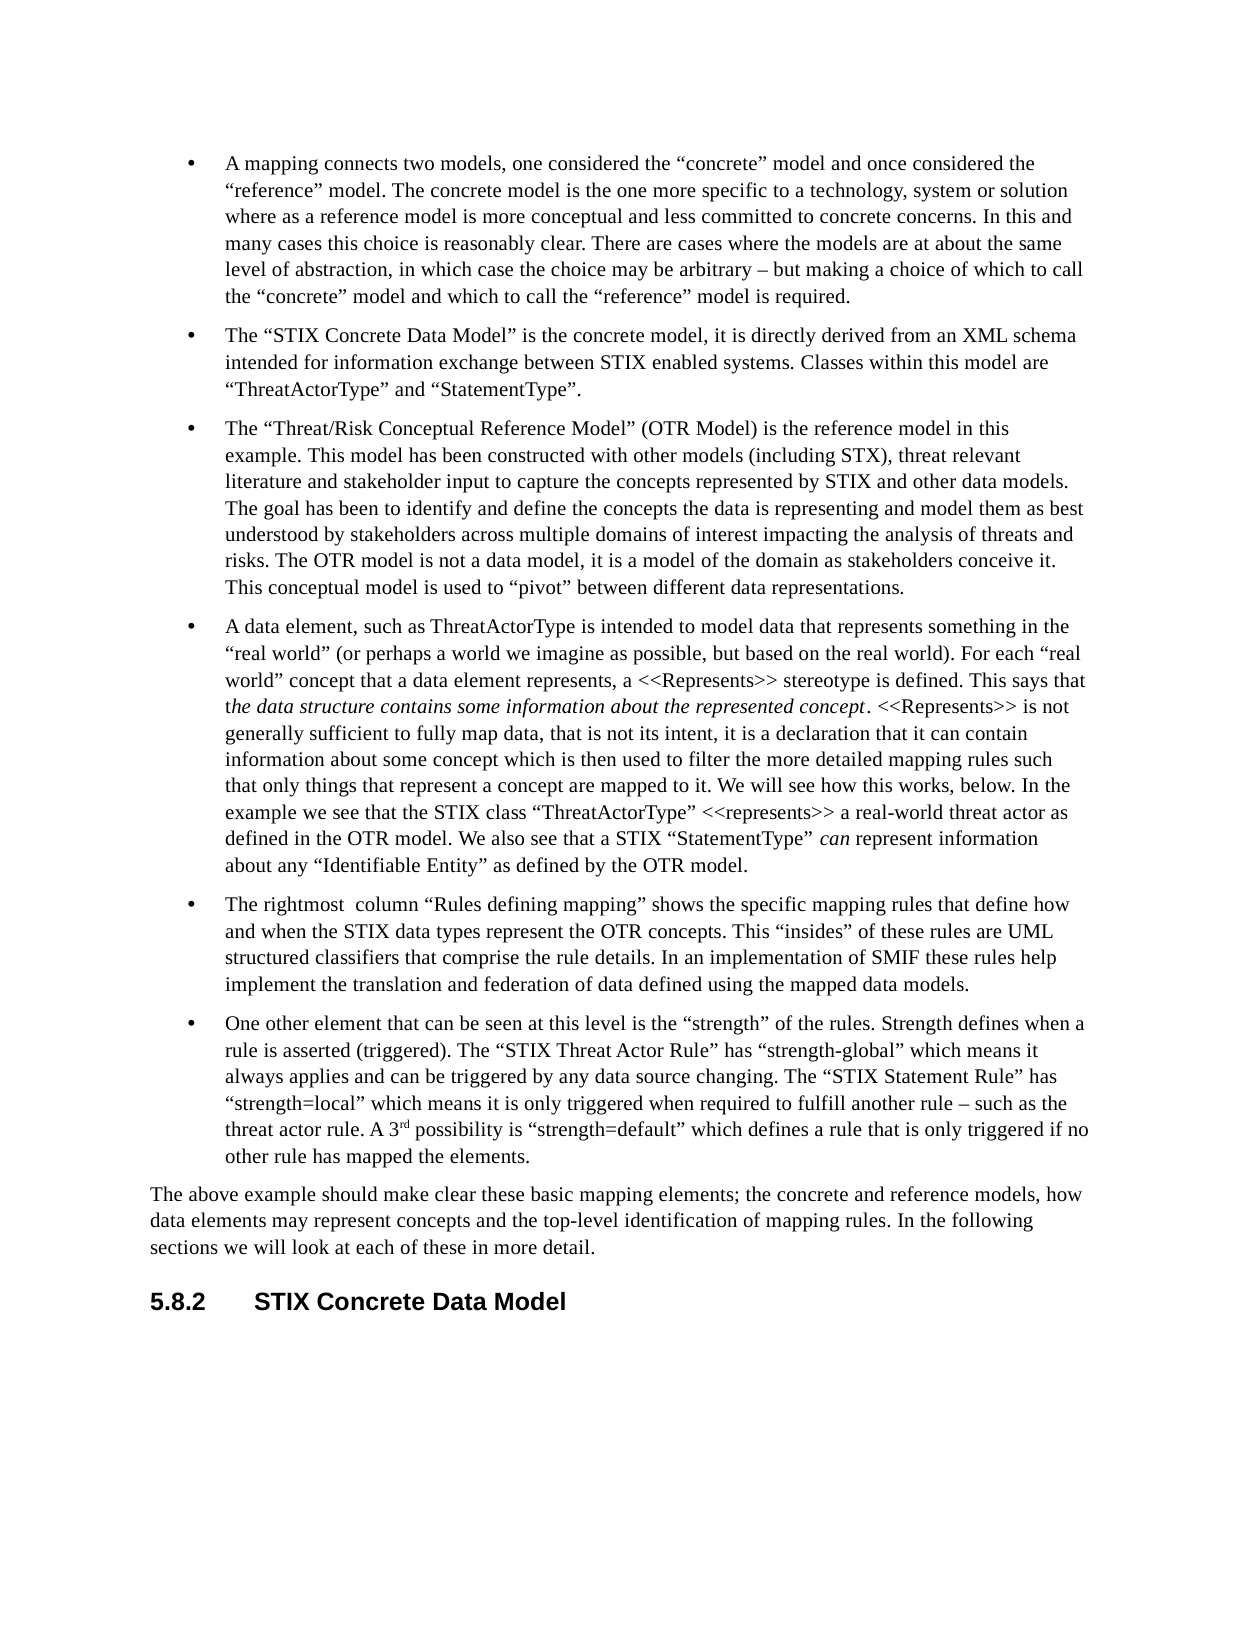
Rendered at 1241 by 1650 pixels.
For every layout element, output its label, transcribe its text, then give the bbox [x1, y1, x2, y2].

list A data element, such as ThreatActorType is intended to model data that represents something in the “real world” (or perhaps a world we imagine as possible, but based on the real world). For each “real world” concept that a data element represents, a <<Represents>> stereotype is defined. This says that the data structure contains some information about the represented concept. <<Represents>> is not generally sufficient to fully map data, that is not its intent, it is a declaration that it can contain information about some concept which is then used to filter the more detailed mapping rules such that only things that represent a concept are mapped to it. We will see how this works, below. In the example we see that the STIX class “ThreatActorType” <<represents>> a real-world threat actor as defined in the OTR model. We also see that a STIX “StatementType” can represent information about any “Identifiable Entity” as defined by the OTR model. [187, 613, 1090, 877]
text The above example should make clear these basic mapping elements; the concrete and reference models, how data elements may represent concepts and the top-level identification of mapping rules. In the following sections we will look at each of these in more detail. [150, 1182, 1090, 1259]
subtitle STIX Concrete Data Model [150, 1287, 1090, 1316]
list A mapping connects two models, one considered the “concrete” model and once considered the “reference” model. The concrete model is the one more specific to a technology, system or solution where as a reference model is more conceptual and less committed to concrete concerns. In this and many cases this choice is reasonably clear. There are cases where the models are at about the same level of abstraction, in which case the choice may be arbitrary – but making a choice of which to call the “concrete” model and which to call the “reference” model is required. [187, 150, 1090, 308]
list The “STIX Concrete Data Model” is the concrete model, it is directly derived from an XML schema intended for information exchange between STIX enabled systems. Classes within this model are “ThreatActorType” and “StatementType”. [187, 322, 1090, 400]
list The rightmost column “Rules defining mapping” shows the specific mapping rules that define how and when the STIX data types represent the OTR concepts. This “insides” of these rules are UML structured classifiers that comprise the rule details. In an implementation of SMIF these rules help implement the translation and federation of data defined using the mapped data models. [187, 891, 1090, 996]
list One other element that can be seen at this level is the “strength” of the rules. Strength defines when a rule is asserted (triggered). The “STIX Threat Actor Rule” has “strength-global” which means it always applies and can be triggered by any data source changing. The “STIX Statement Rule” has “strength=local” which means it is only triggered when required to fulfill another rule – such as the threat actor rule. A 3rd possibility is “strength=default” which defines a rule that is only triggered if no other rule has mapped the elements. [187, 1010, 1090, 1168]
list The “Threat/Risk Conceptual Reference Model” (OTR Model) is the reference model in this example. This model has been constructed with other models (including STX), threat relevant literature and stakeholder input to capture the concepts represented by STIX and other data models. The goal has been to identify and define the concepts the data is representing and model them as best understood by stakeholders across multiple domains of interest impacting the analysis of threats and risks. The OTR model is not a data model, it is a model of the domain as stakeholders conceive it. This conceptual model is used to “pivot” between different data representations. [187, 414, 1090, 599]
